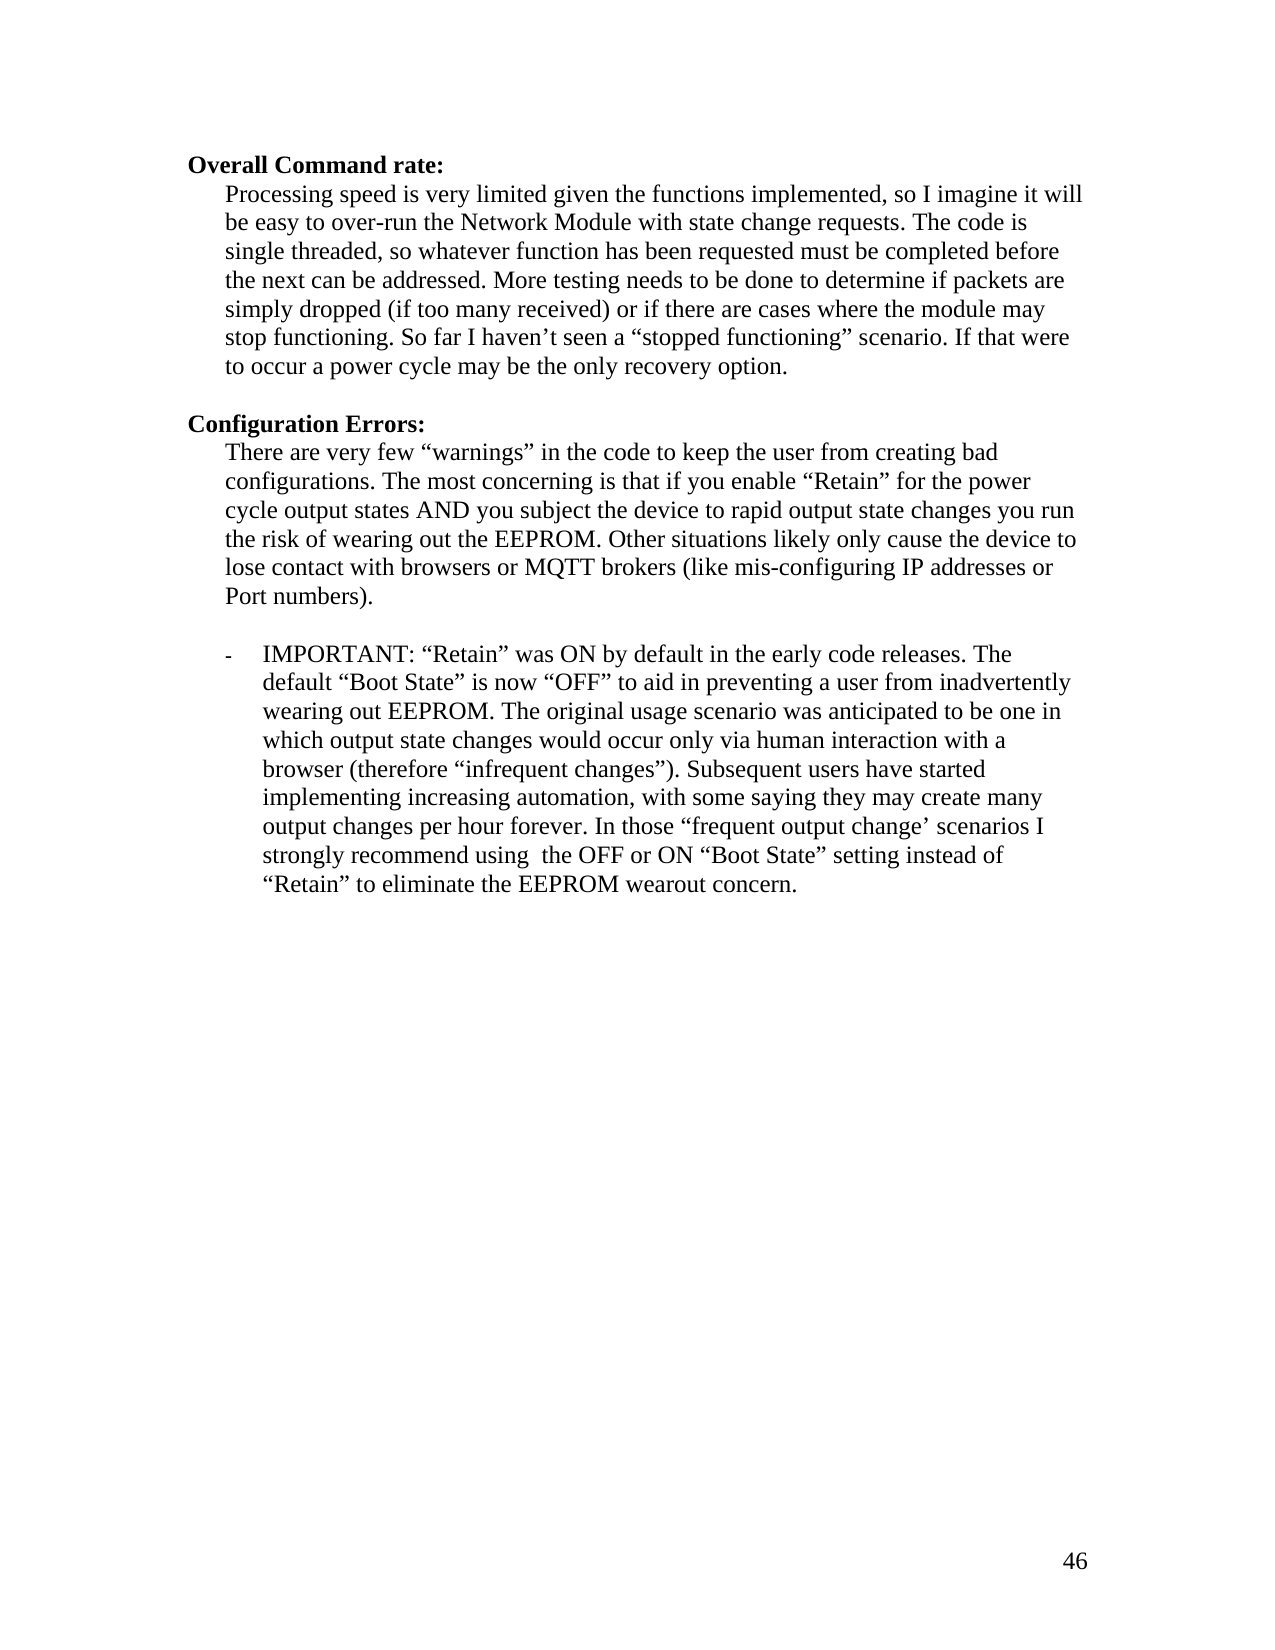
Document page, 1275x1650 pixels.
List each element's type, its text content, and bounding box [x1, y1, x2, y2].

text Overall Command rate: [187, 150, 1087, 179]
text Configuration Errors: [187, 409, 1087, 437]
text Processing speed is very limited given the functions implemented, so I imagine it will be easy to over-run the Network Module with state change requests. The code is single threaded, so whatever function has been requested must be completed before the next can be addressed. More testing needs to be done to determine if packets are simply dropped (if too many received) or if there are cases where the module may stop functioning. So far I haven’t seen a “stopped functioning” scenario. If that were to occur a power cycle may be the only recovery option. [225, 179, 1087, 380]
list IMPORTANT: “Retain” was ON by default in the early code releases. The default “Boot State” is now “OFF” to aid in preventing a user from inadvertently wearing out EEPROM. The original usage scenario was anticipated to be one in which output state changes would occur only via human interaction with a browser (therefore “infrequent changes”). Subsequent users have started implementing increasing automation, with some saying they may create many output changes per hour forever. In those “frequent output change’ scenarios I strongly recommend using the OFF or ON “Boot State” setting instead of “Retain” to eliminate the EEPROM wearout concern. [225, 639, 1087, 897]
text There are very few “warnings” in the code to keep the user from creating bad configurations. The most concerning is that if you enable “Retain” for the power cycle output states AND you subject the device to rapid output state changes you run the risk of wearing out the EEPROM. Other situations likely only cause the device to lose contact with browsers or MQTT brokers (like mis-configuring IP addresses or Port numbers). [225, 437, 1087, 610]
